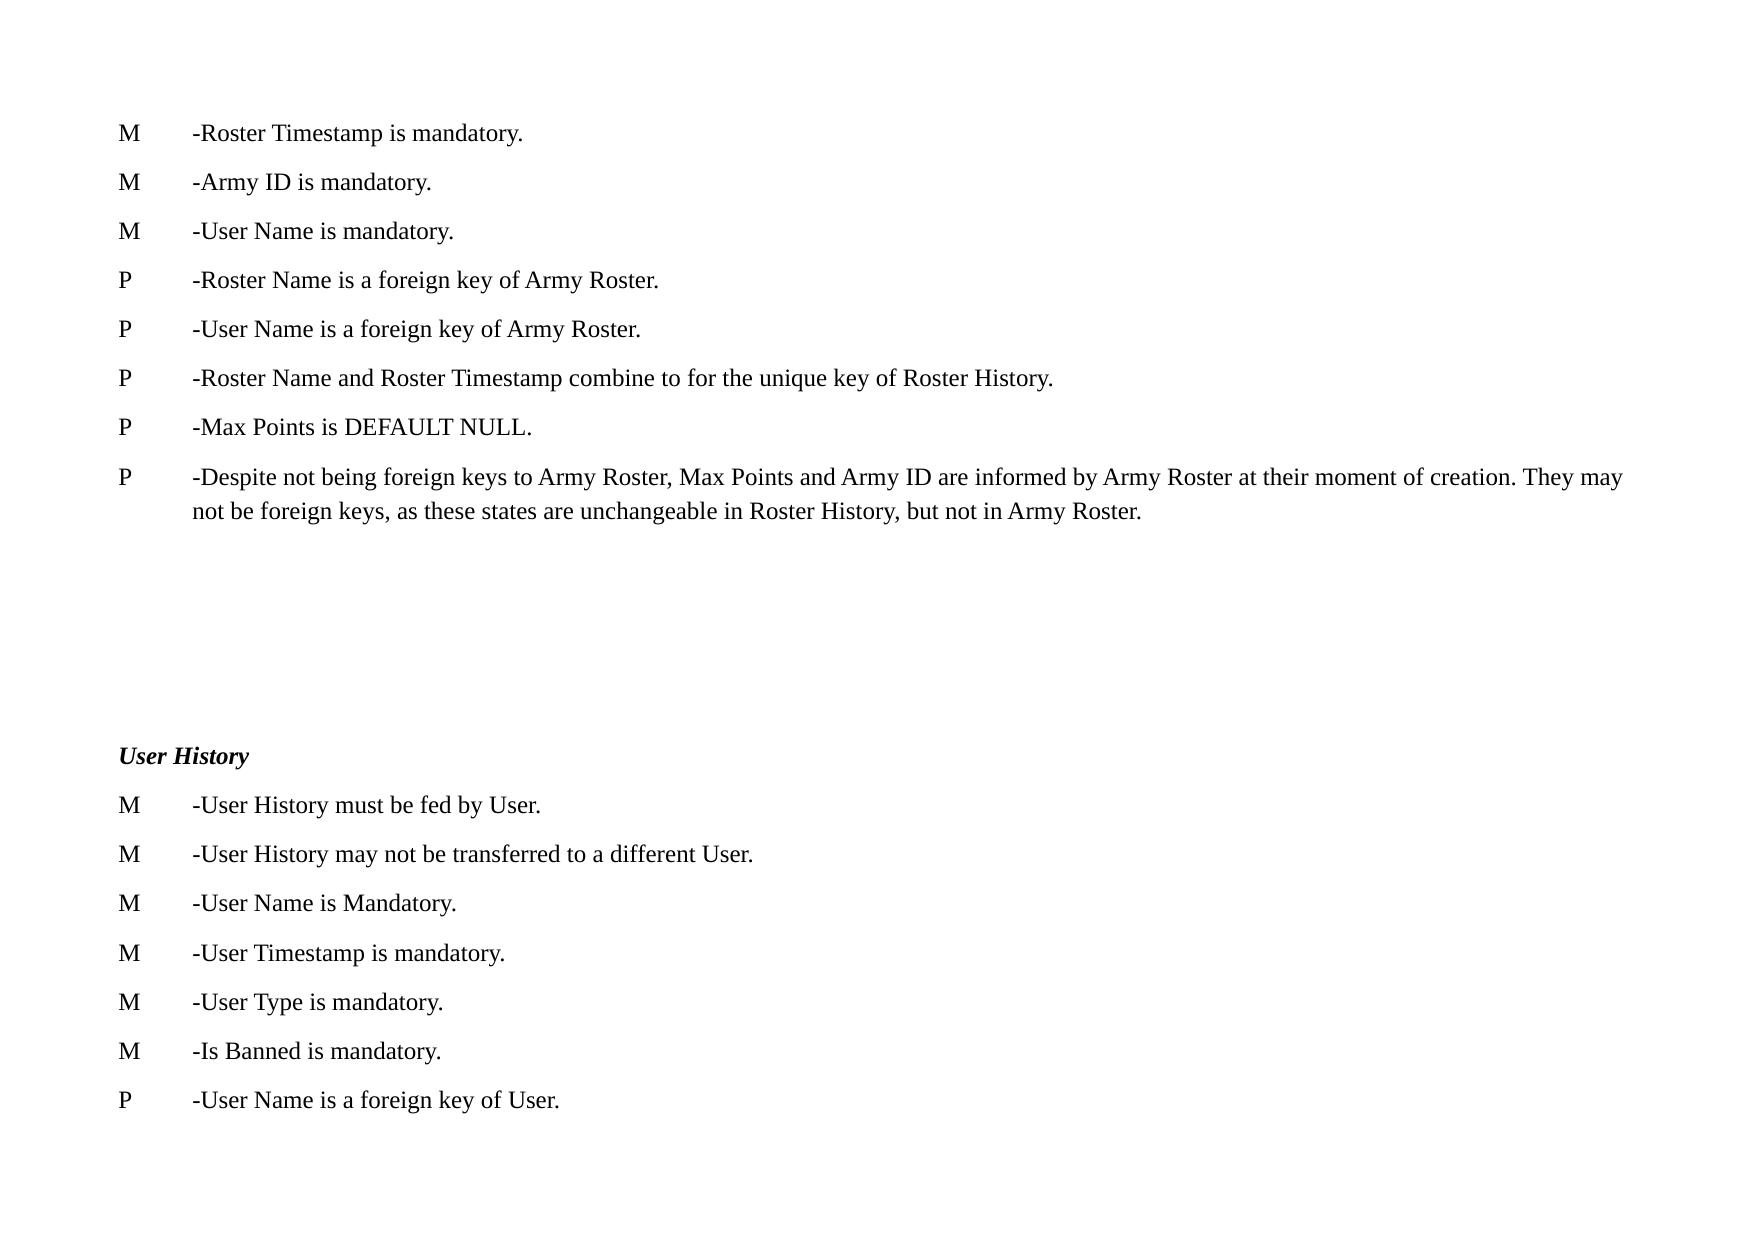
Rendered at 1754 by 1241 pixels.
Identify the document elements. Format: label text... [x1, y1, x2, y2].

text P -Roster Name is a foreign key of Army Roster. [118, 265, 1653, 294]
text User History [118, 741, 1653, 770]
text M -Is Banned is mandatory. [118, 1036, 1653, 1064]
text M -User Timestamp is mandatory. [118, 938, 1653, 966]
text P -User Name is a foreign key of User. [118, 1085, 1653, 1113]
text P -User Name is a foreign key of Army Roster. [118, 314, 1653, 343]
text M -Army ID is mandatory. [118, 167, 1653, 196]
text P -Max Points is DEFAULT NULL. [118, 412, 1653, 441]
text M -User Name is mandatory. [118, 216, 1653, 245]
text M -User Type is mandatory. [118, 987, 1653, 1015]
text M -User History must be fed by User. [118, 790, 1653, 819]
text M -User Name is Mandatory. [118, 888, 1653, 917]
text M -Roster Timestamp is mandatory. [118, 118, 1653, 147]
text M -User History may not be transferred to a different User. [118, 839, 1653, 868]
text P -Roster Name and Roster Timestamp combine to for the unique key of Roster History. [118, 363, 1653, 392]
text P -Despite not being foreign keys to Army Roster, Max Points and Army ID are informed by Army Roster at their moment of creation. They may not be foreign keys, as these states are unchangeable in Roster History, but not in Army Roster. [118, 462, 1653, 525]
